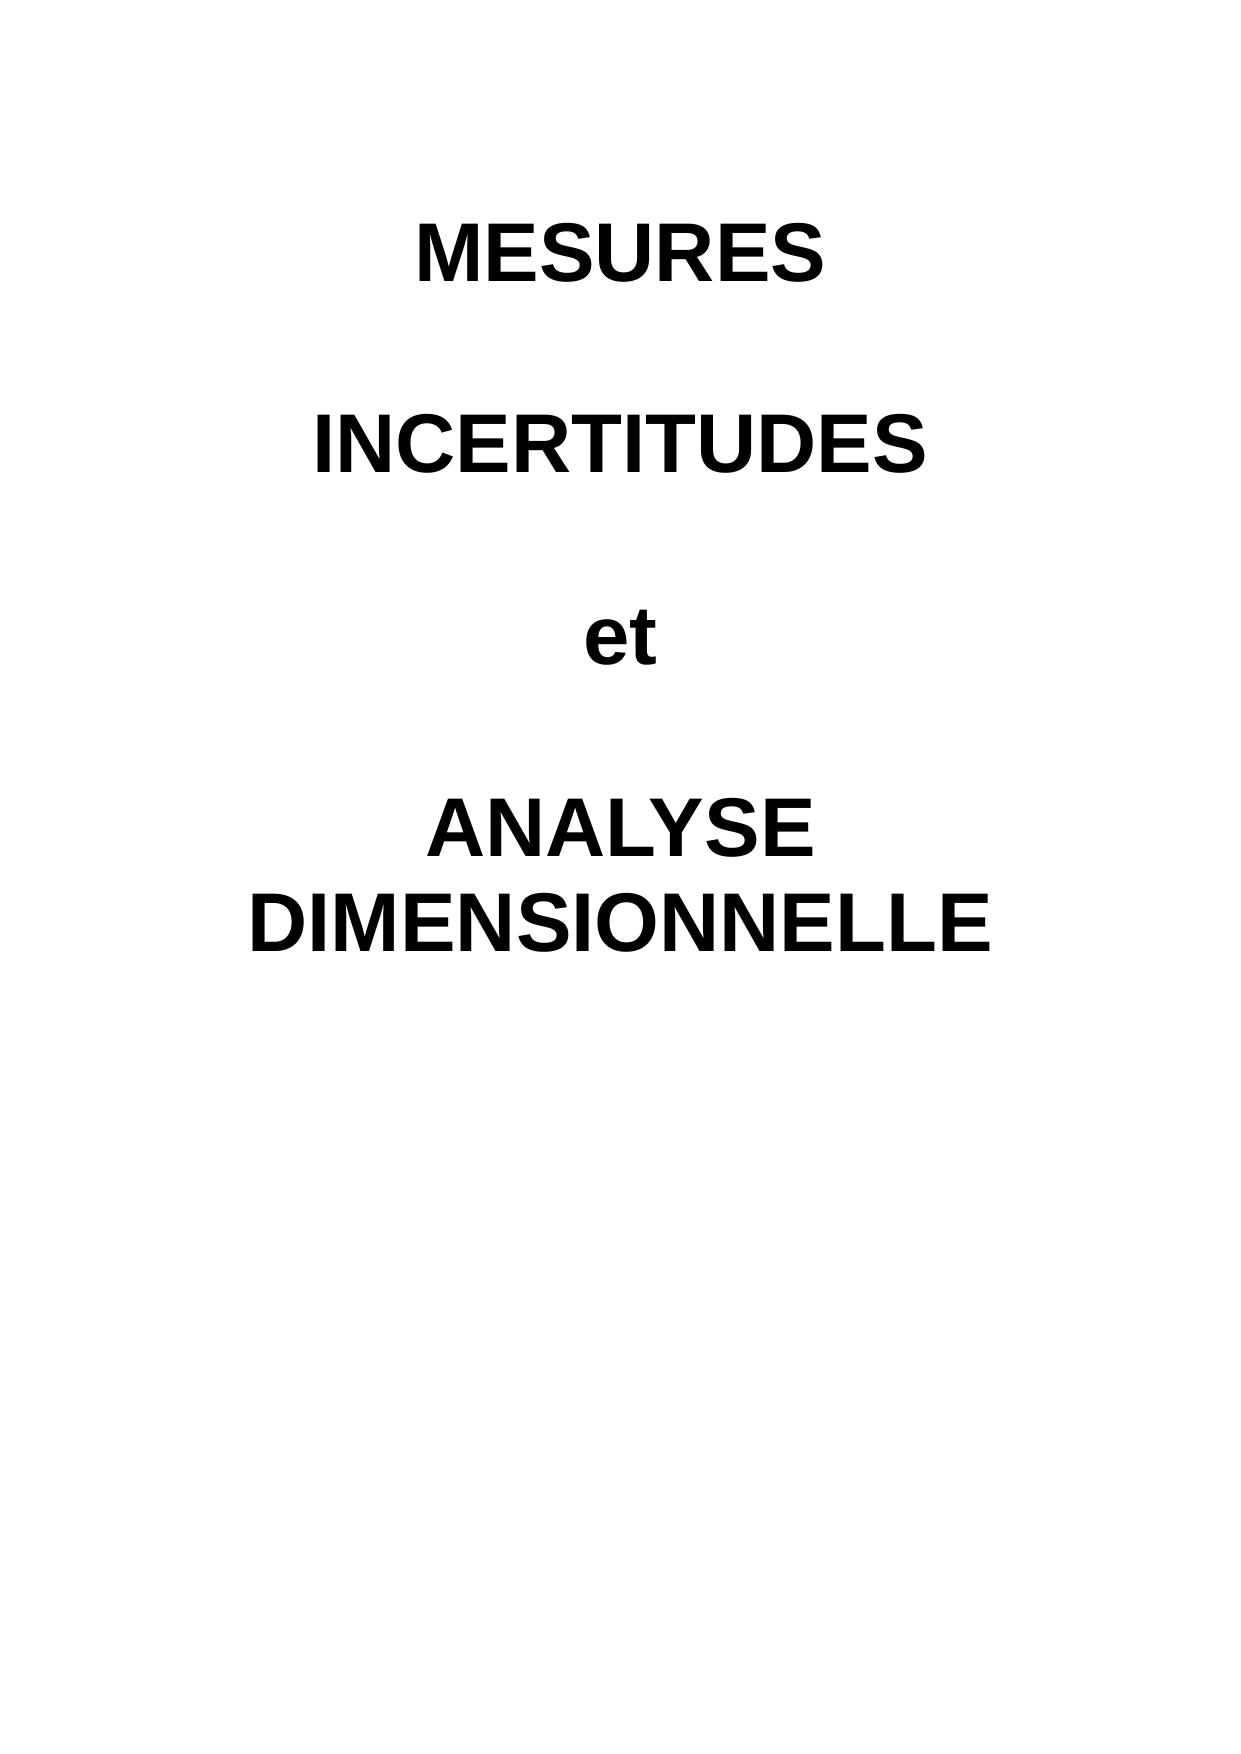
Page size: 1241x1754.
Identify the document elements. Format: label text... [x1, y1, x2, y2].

text INCERTITUDES [59, 394, 1181, 490]
text et [59, 586, 1181, 682]
text MESURES [59, 203, 1181, 299]
text ANALYSE DIMENSIONNELLE [59, 778, 1181, 969]
